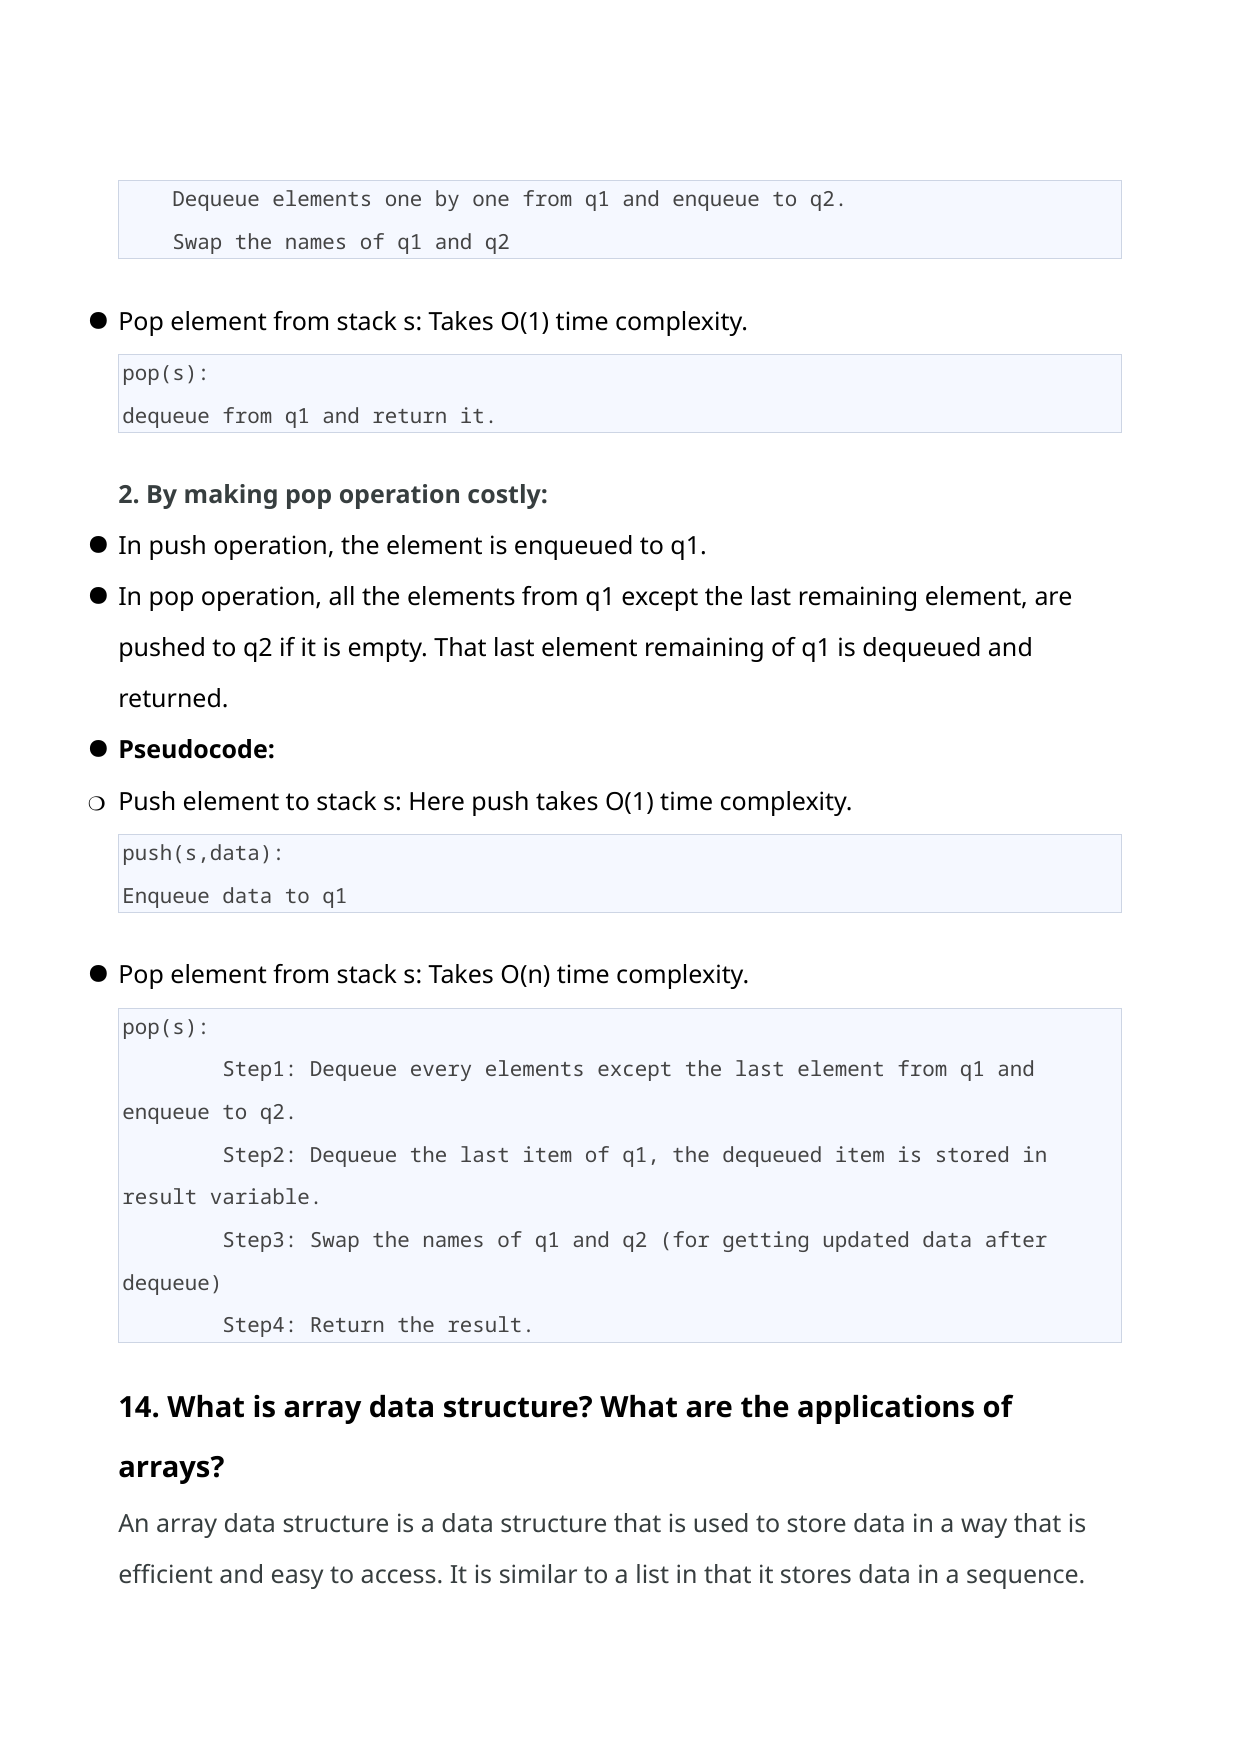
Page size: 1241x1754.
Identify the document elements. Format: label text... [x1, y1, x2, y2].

text pop(s): [119, 1009, 1121, 1040]
text dequeue from q1 and return it. [119, 397, 1121, 432]
list Pop element from stack s: Takes O(n) time complexity. [118, 957, 1122, 991]
text An array data structure is a data structure that is used to store data in a way that is efficient and easy to access. It is similar to a list in that it stores data in a sequence. [118, 1506, 1122, 1591]
subtitle 14. What is array data structure? What are the applications of arrays? [118, 1387, 1122, 1486]
text Step4: Return the result. [119, 1306, 1121, 1342]
text push(s,data): [119, 835, 1121, 867]
text Step1: Dequeue every elements except the last element from q1 and enqueue to q2. [119, 1051, 1121, 1126]
list In push operation, the element is enqueued to q1. [118, 528, 1122, 562]
text Swap the names of q1 and q2 [119, 223, 1121, 258]
list Pseudocode: [118, 732, 1122, 766]
list In pop operation, all the elements from q1 except the last remaining element, are pushed to q2 if it is empty. That last element remaining of q1 is dequeued and returned. [118, 579, 1122, 715]
list Pop element from stack s: Takes O(1) time complexity. [118, 303, 1122, 337]
text Dequeue elements one by one from q1 and enqueue to q2. [119, 181, 1121, 213]
text pop(s): [119, 355, 1121, 387]
text 2. By making pop operation costly: [118, 477, 1122, 511]
text Step3: Swap the names of q1 and q2 (for getting updated data after dequeue) [119, 1221, 1121, 1296]
text Enqueue data to q1 [119, 877, 1121, 912]
text Step2: Dequeue the last item of q1, the dequeued item is stored in result variable. [119, 1136, 1121, 1211]
list Push element to stack s: Here push takes O(1) time complexity. [118, 783, 1122, 817]
